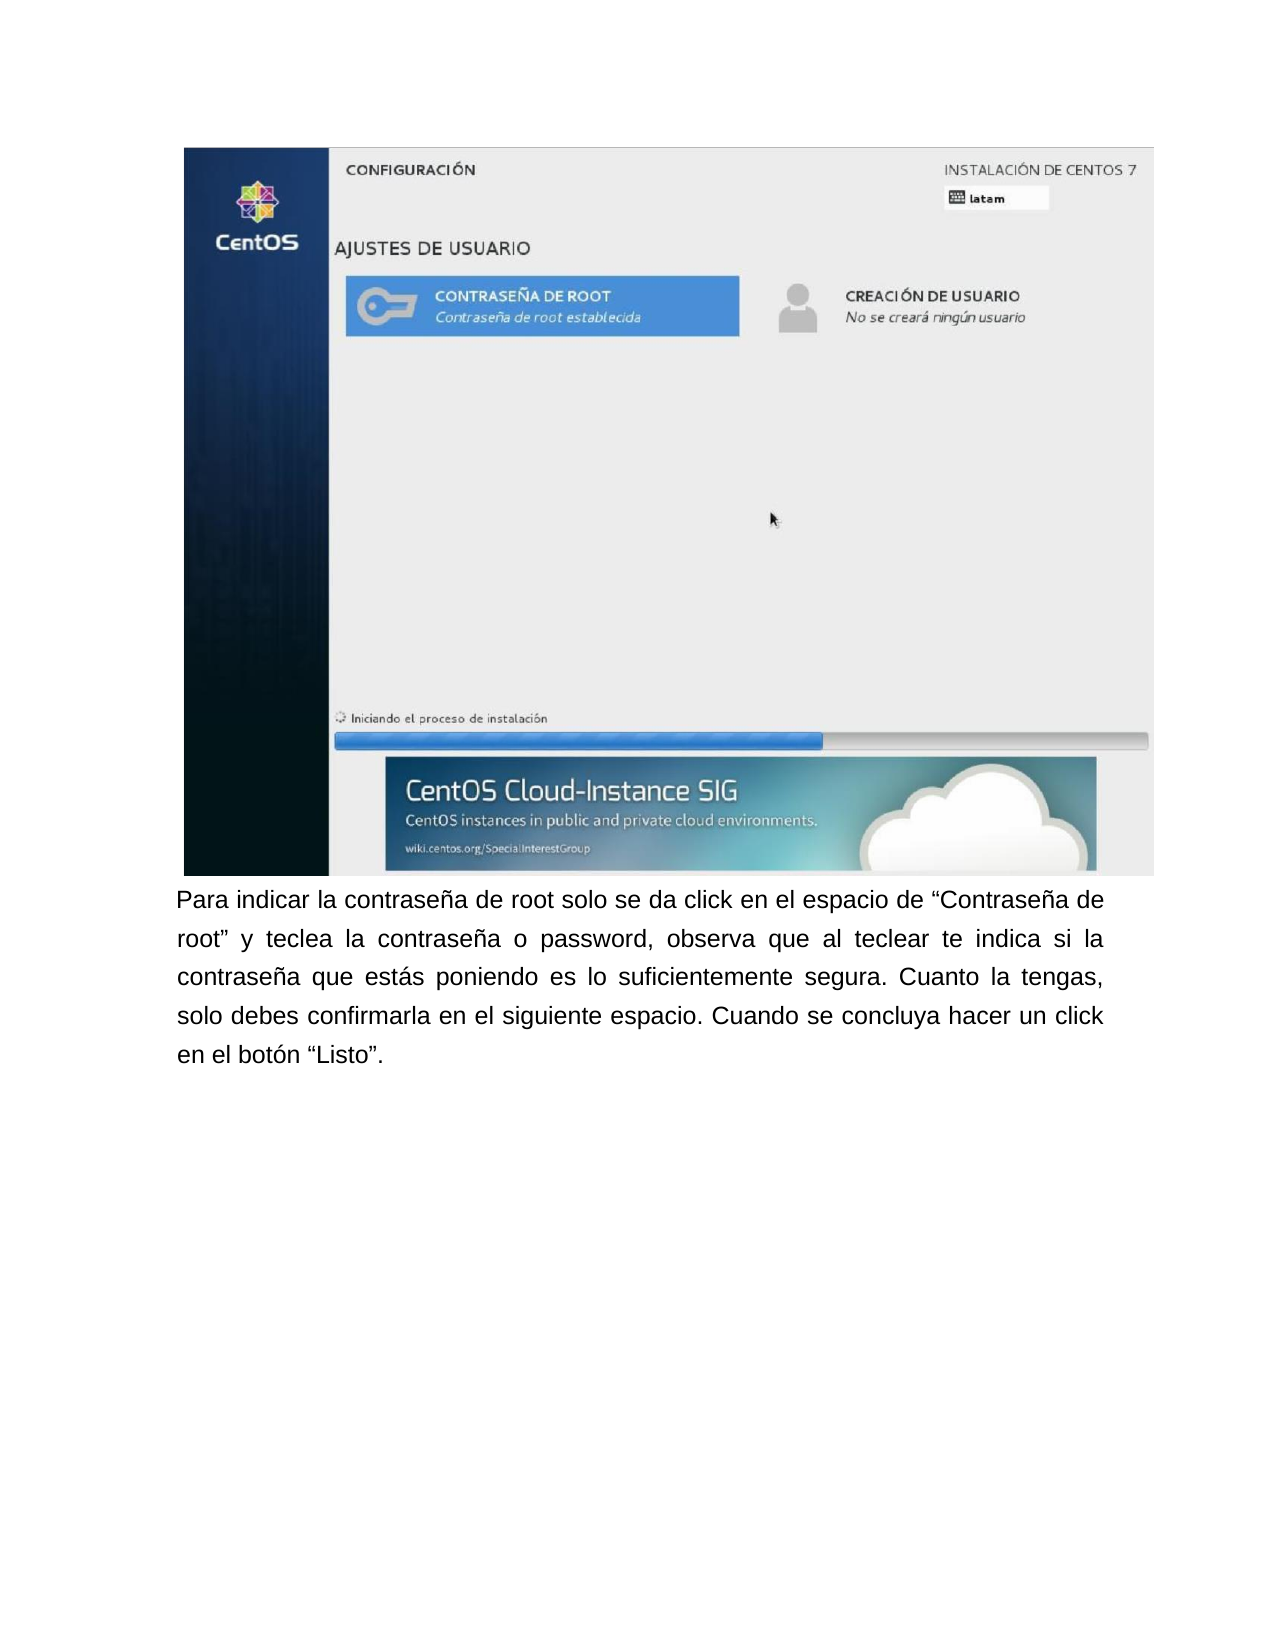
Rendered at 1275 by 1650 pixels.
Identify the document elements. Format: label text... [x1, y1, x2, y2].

text Para indicar la contraseña de root solo se da click en el espacio de “Contraseña de root” y teclea la contraseña o password, observa que al teclear te indica si la contraseña que estás poniendo es lo suficientemente segura. Cuanto la tengas, solo debes confirmarla en el siguiente espacio. Cuando se concluya hacer un click en el botón “Listo”. [176, 885, 1105, 1069]
picture [183, 147, 1154, 876]
